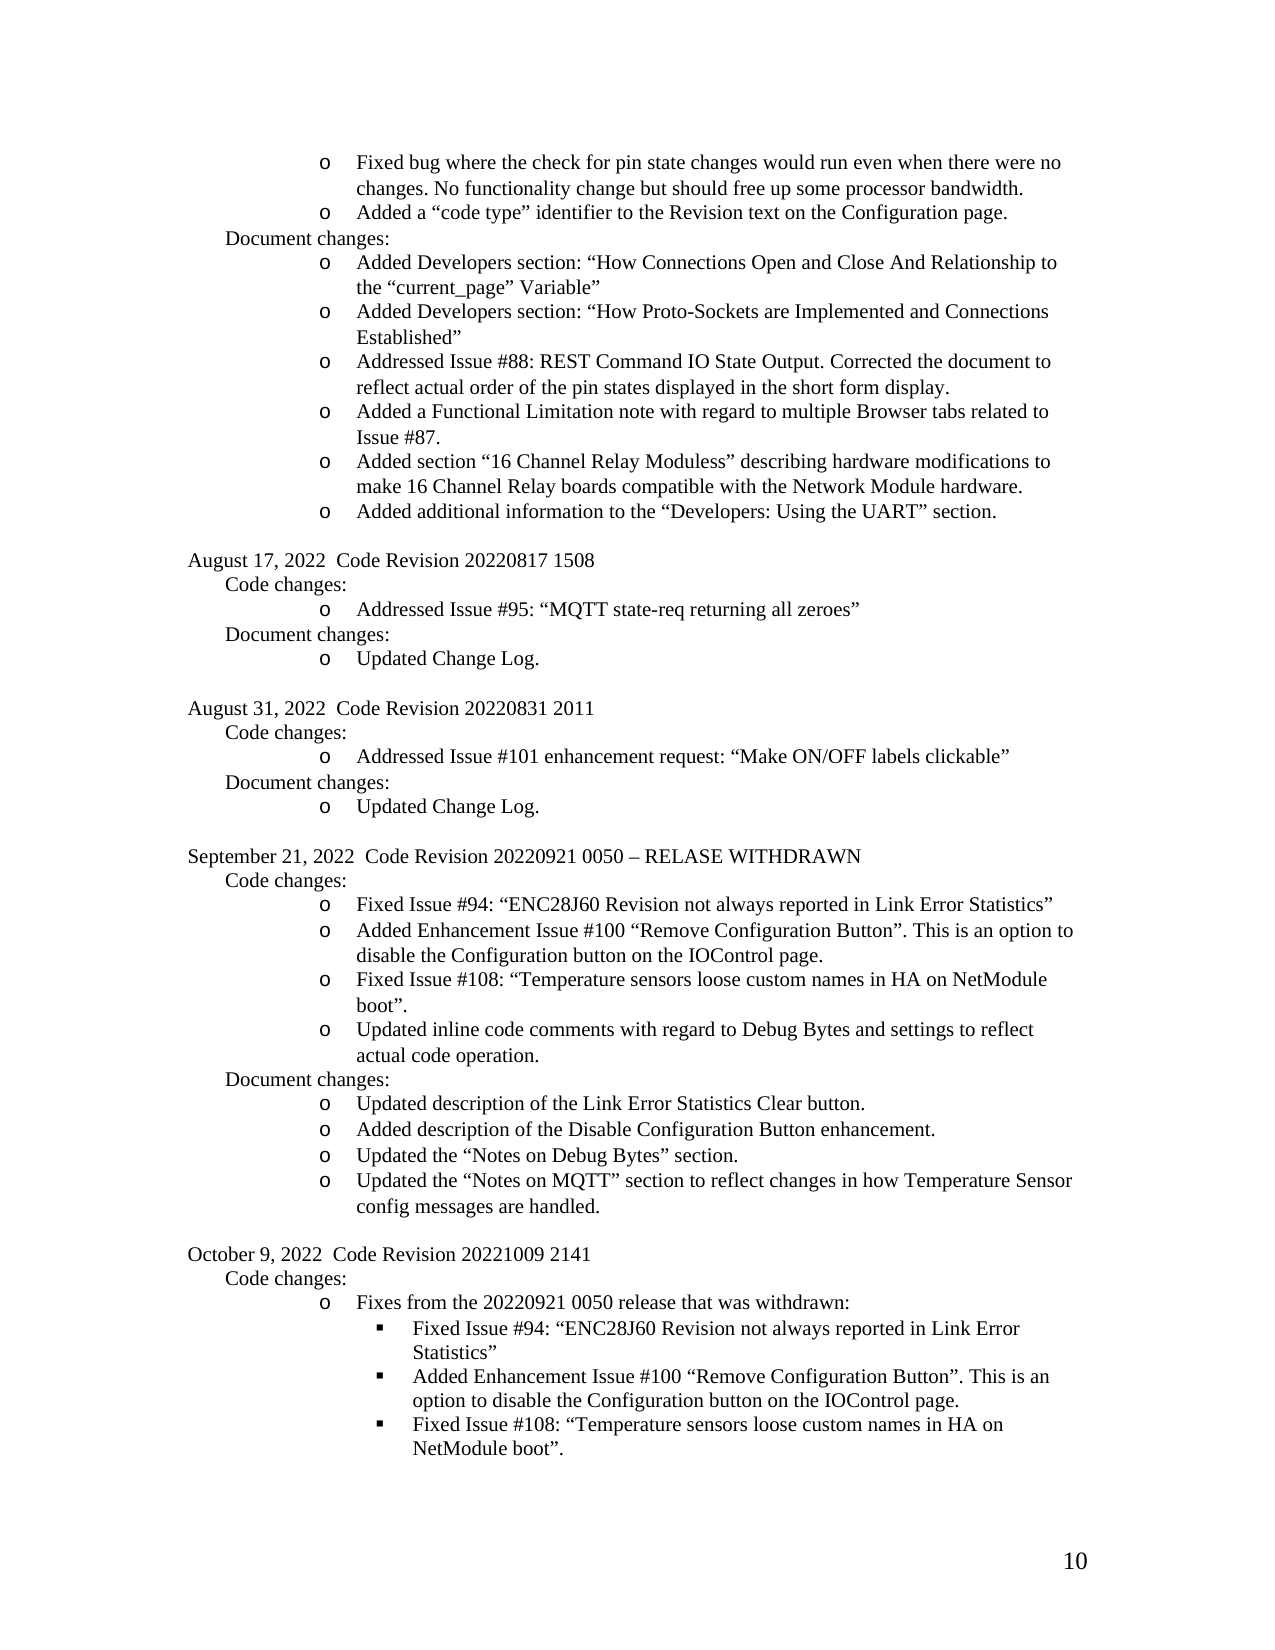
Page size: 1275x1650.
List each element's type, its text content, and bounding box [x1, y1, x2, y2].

list Fixes from the 20220921 0050 release that was withdrawn: [319, 1290, 1087, 1316]
list Added Enhancement Issue #100 “Remove Configuration Button”. This is an option to disable the Configuration button on the IOControl page. [319, 918, 1087, 967]
text September 21, 2022 Code Revision 20220921 0050 – RELASE WITHDRAWN [187, 844, 1087, 868]
list Added a “code type” identifier to the Revision text on the Configuration page. [319, 200, 1087, 226]
list Fixed Issue #94: “ENC28J60 Revision not always reported in Link Error Statistics” [319, 892, 1087, 918]
list Fixed Issue #108: “Temperature sensors loose custom names in HA on NetModule boot”. [319, 967, 1087, 1017]
text August 31, 2022 Code Revision 20220831 2011 [187, 696, 1087, 720]
list Updated Change Log. [319, 794, 1087, 820]
text Document changes: [225, 770, 1087, 794]
list Added a Functional Limitation note with regard to multiple Browser tabs related to Issue #87. [319, 399, 1087, 449]
list Updated inline code comments with regard to Debug Bytes and settings to reflect actual code operation. [319, 1017, 1087, 1067]
text August 17, 2022 Code Revision 20220817 1508 [187, 548, 1087, 572]
list Added Developers section: “How Proto-Sockets are Implemented and Connections Established” [319, 299, 1087, 349]
text Document changes: [225, 622, 1087, 646]
list Added additional information to the “Developers: Using the UART” section. [319, 498, 1087, 524]
text Code changes: [225, 572, 1087, 596]
list Fixed bug where the check for pin state changes would run even when there were no changes. No functionality change but should free up some processor bandwidth. [319, 150, 1087, 200]
text Code changes: [225, 1266, 1087, 1290]
text Code changes: [225, 720, 1087, 744]
text Document changes: [225, 1067, 1087, 1091]
text October 9, 2022 Code Revision 20221009 2141 [187, 1242, 1087, 1266]
list Updated description of the Link Error Statistics Clear button. [319, 1091, 1087, 1117]
list Updated the “Notes on Debug Bytes” section. [319, 1142, 1087, 1168]
list Fixed Issue #108: “Temperature sensors loose custom names in HA on NetModule boot”. [375, 1412, 1087, 1460]
list Addressed Issue #101 enhancement request: “Make ON/OFF labels clickable” [319, 744, 1087, 770]
text Document changes: [225, 226, 1087, 249]
text Code changes: [225, 868, 1087, 892]
list Added description of the Disable Configuration Button enhancement. [319, 1117, 1087, 1142]
list Added Developers section: “How Connections Open and Close And Relationship to the “current_page” Variable” [319, 249, 1087, 299]
list Added section “16 Channel Relay Moduless” describing hardware modifications to make 16 Channel Relay boards compatible with the Network Module hardware. [319, 449, 1087, 498]
list Added Enhancement Issue #100 “Remove Configuration Button”. This is an option to disable the Configuration button on the IOControl page. [375, 1364, 1087, 1412]
list Updated the “Notes on MQTT” section to reflect changes in how Temperature Sensor config messages are handled. [319, 1168, 1087, 1218]
list Fixed Issue #94: “ENC28J60 Revision not always reported in Link Error Statistics” [375, 1316, 1087, 1364]
list Addressed Issue #95: “MQTT state-req returning all zeroes” [319, 596, 1087, 622]
list Updated Change Log. [319, 646, 1087, 672]
list Addressed Issue #88: REST Command IO State Output. Corrected the document to reflect actual order of the pin states displayed in the short form display. [319, 349, 1087, 399]
